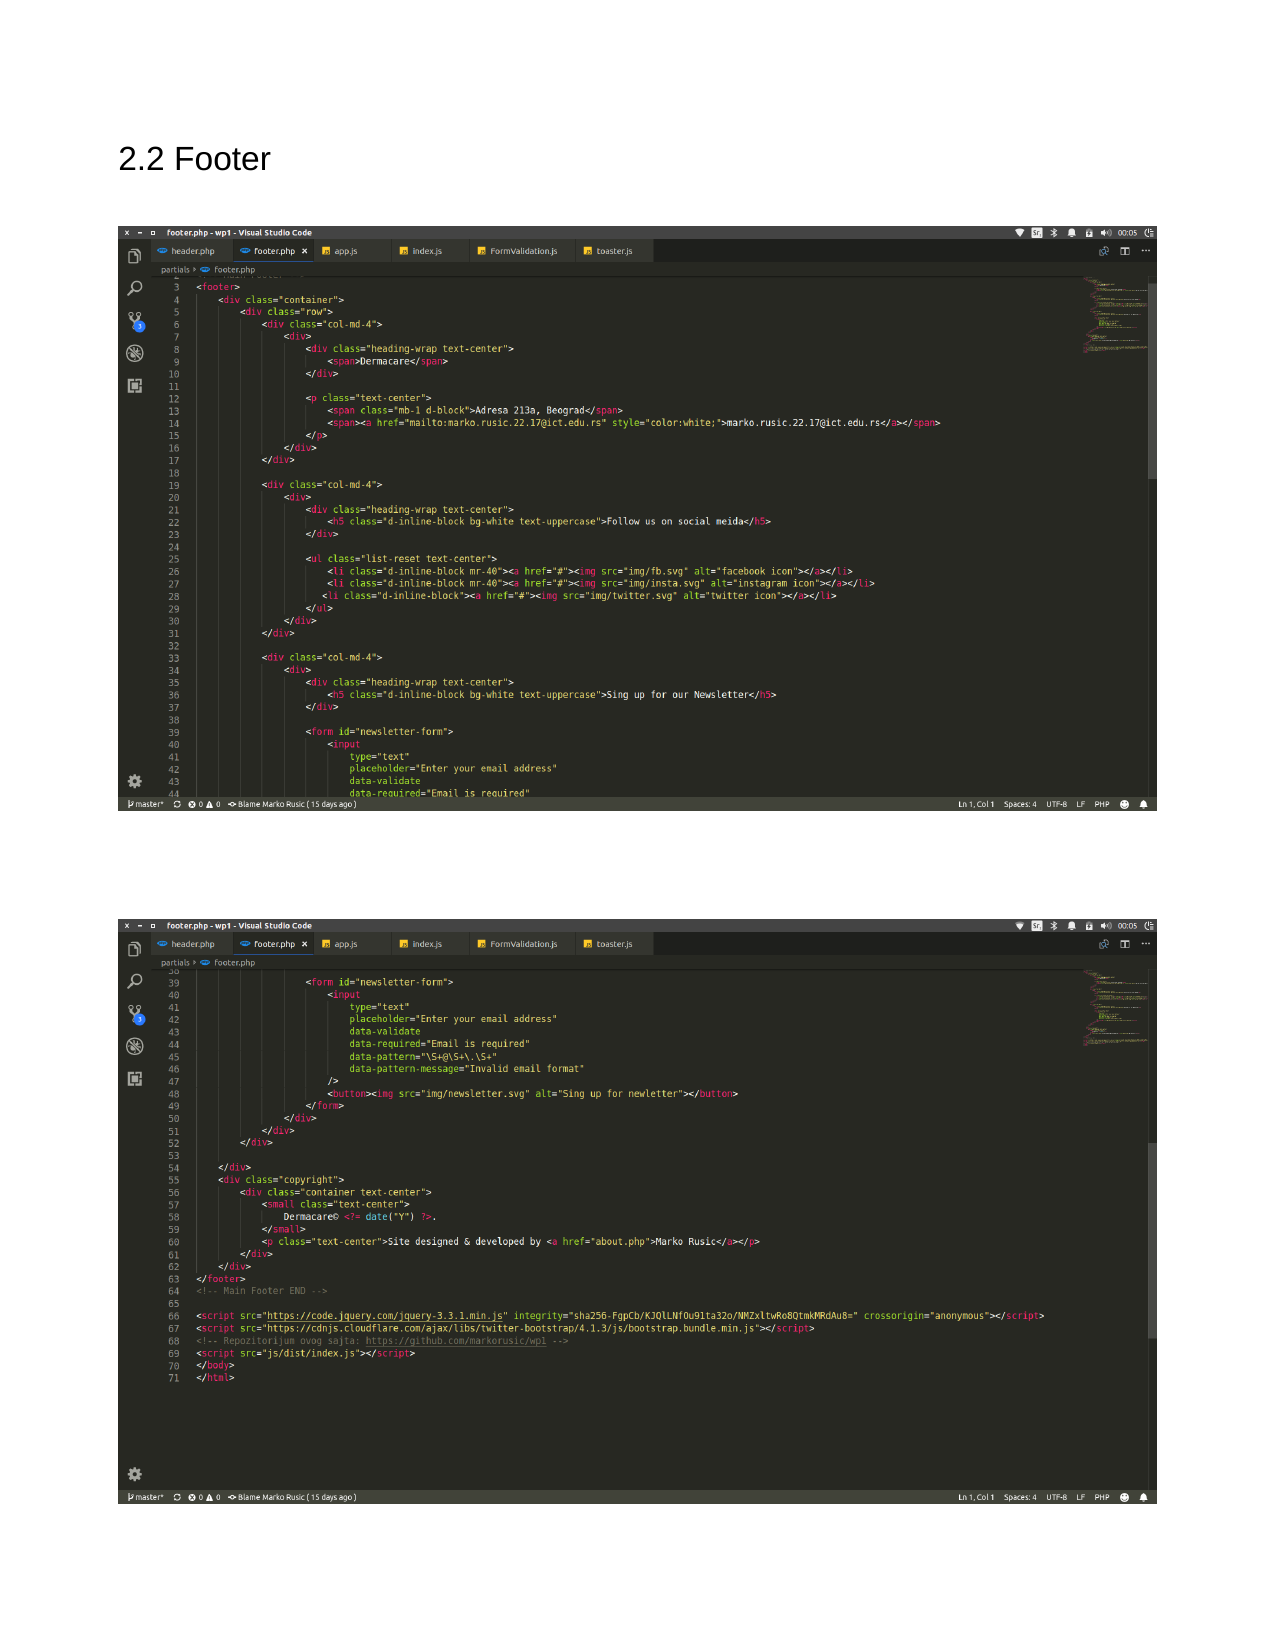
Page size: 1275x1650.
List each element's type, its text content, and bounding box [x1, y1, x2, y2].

picture [118, 919, 1157, 1504]
subtitle 2.2 Footer [118, 139, 1157, 178]
picture [118, 226, 1157, 811]
